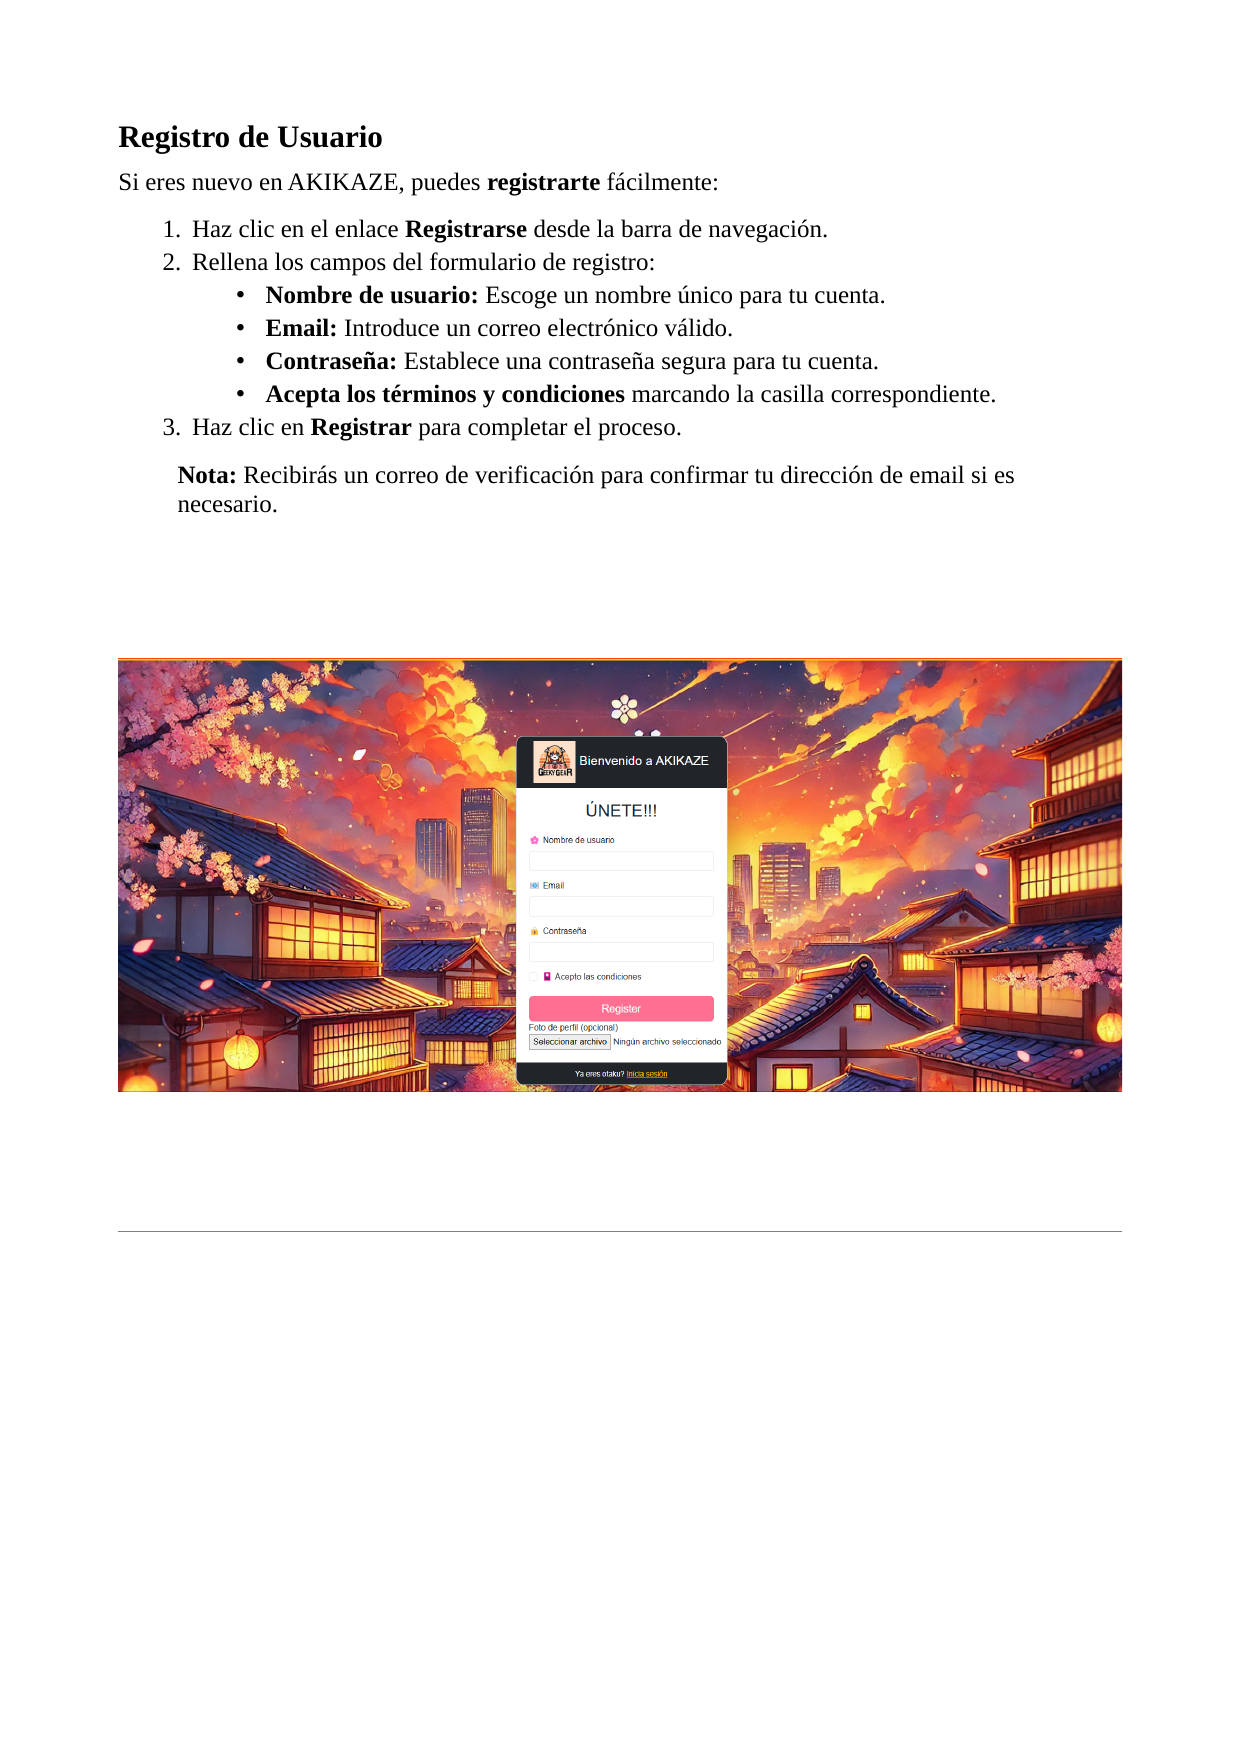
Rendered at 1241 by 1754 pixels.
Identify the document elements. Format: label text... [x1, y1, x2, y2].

list Acepta los términos y condiciones marcando la casilla correspondiente. [236, 379, 1122, 408]
list Nombre de usuario: Escoge un nombre único para tu cuenta. [236, 280, 1122, 309]
subtitle Registro de Usuario [118, 118, 1122, 154]
list Haz clic en el enlace Registrarse desde la barra de navegación. [162, 214, 1122, 243]
list Rellena los campos del formulario de registro: [162, 247, 1122, 276]
list Email: Introduce un correo electrónico válido. [236, 313, 1122, 342]
picture [118, 658, 1123, 1092]
list Contraseña: Establece una contraseña segura para tu cuenta. [236, 346, 1122, 375]
text Nota: Recibirás un correo de verificación para confirmar tu dirección de email si es necesario. [177, 460, 1063, 517]
text Si eres nuevo en AKIKAZE, puedes registrarte fácilmente: [118, 167, 1122, 195]
list Haz clic en Registrar para completar el proceso. [162, 412, 1122, 441]
